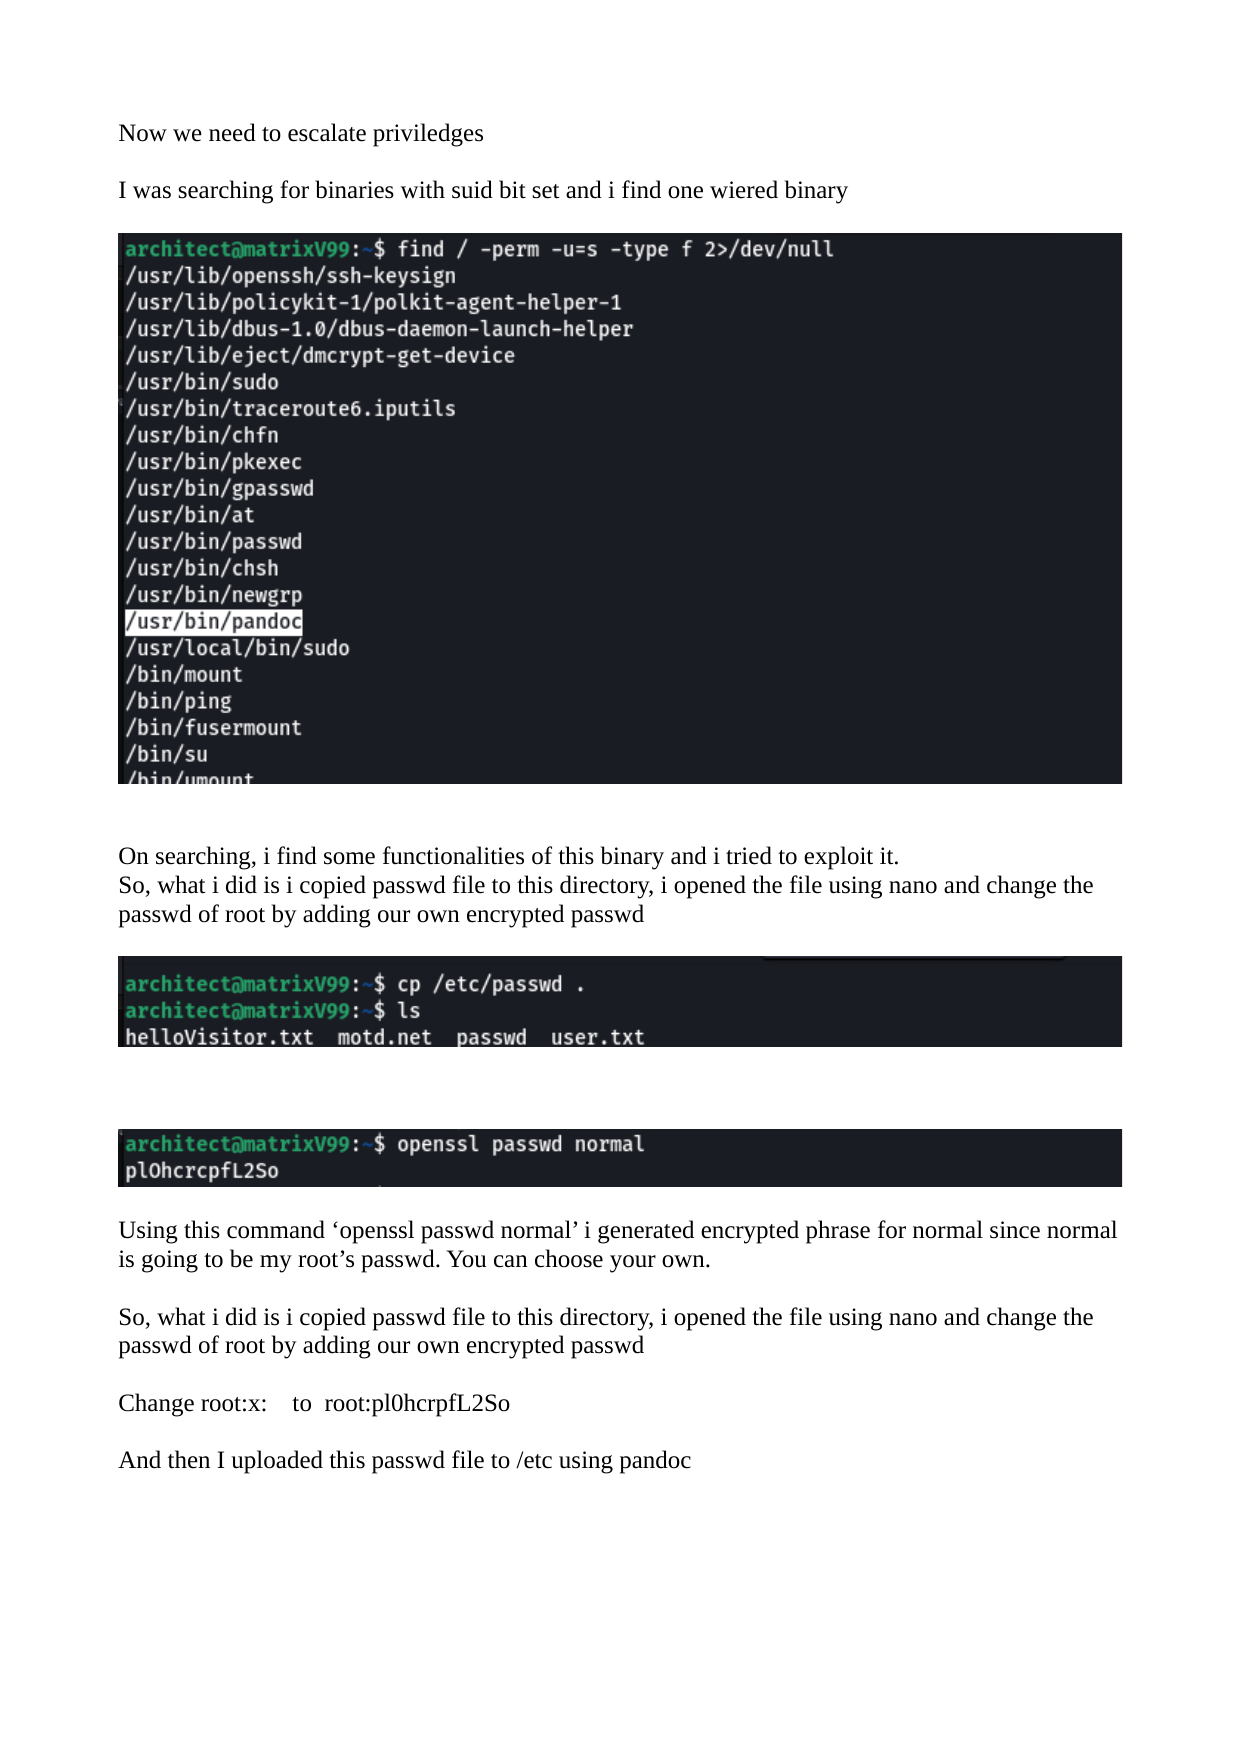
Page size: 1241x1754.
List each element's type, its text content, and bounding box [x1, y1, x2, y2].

text On searching, i find some functionalities of this binary and i tried to exploit it. [118, 841, 1122, 870]
text So, what i did is i copied passwd file to this directory, i opened the file using nano and change the passwd of root by adding our own encrypted passwd [118, 870, 1122, 927]
text Using this command ‘openssl passwd normal’ i generated encrypted phrase for normal since normal is going to be my root’s passwd. You can choose your own. [118, 1215, 1122, 1273]
text Change root:x: to root:pl0hcrpfL2So [118, 1388, 1122, 1417]
text And then I uploaded this passwd file to /etc using pandoc [118, 1445, 1122, 1474]
picture [118, 233, 1123, 784]
text I was searching for binaries with suid bit set and i find one wiered binary [118, 176, 1122, 204]
text So, what i did is i copied passwd file to this directory, i opened the file using nano and change the passwd of root by adding our own encrypted passwd [118, 1302, 1122, 1359]
picture [118, 1129, 1123, 1187]
text Now we need to escalate priviledges [118, 118, 1122, 147]
picture [118, 956, 1123, 1047]
